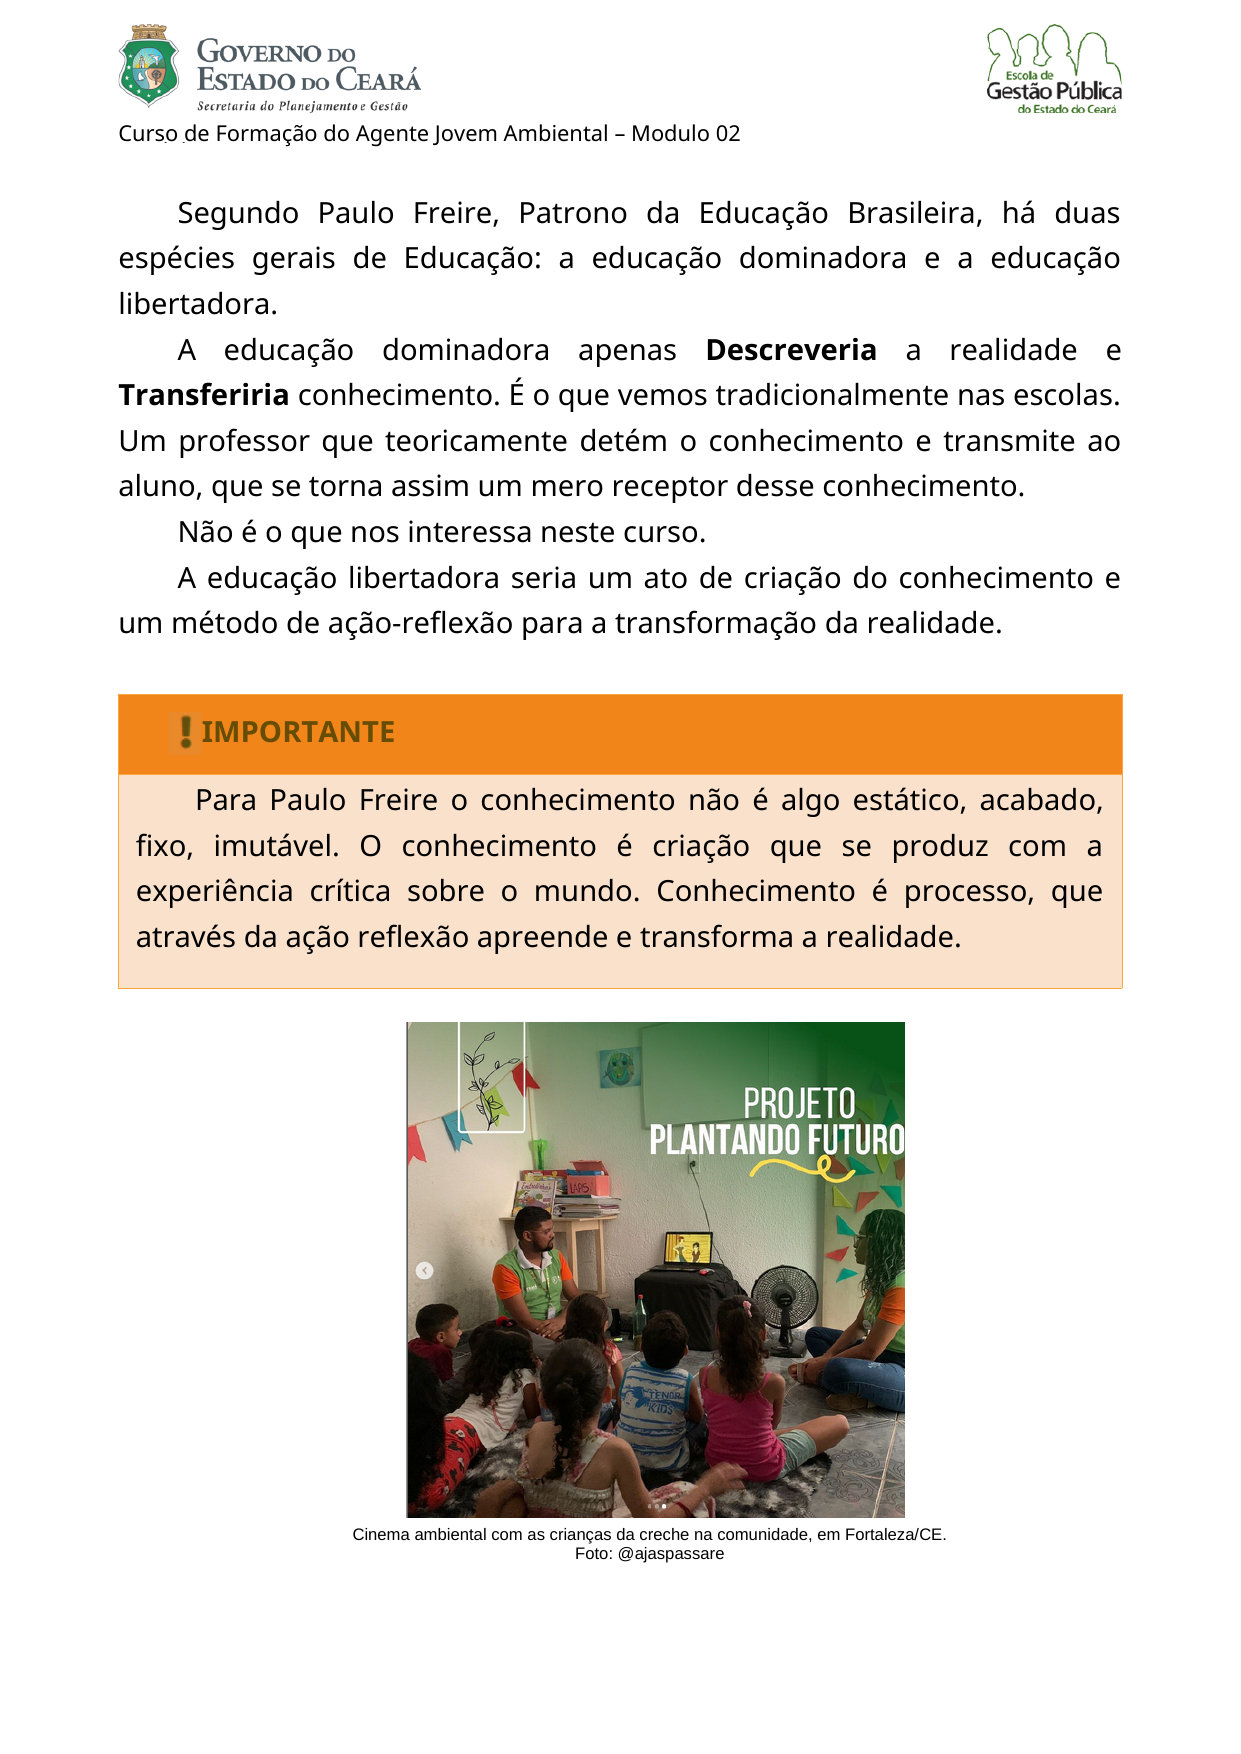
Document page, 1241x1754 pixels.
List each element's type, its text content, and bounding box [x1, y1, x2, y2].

text A educação libertadora seria um ato de criação do conhecimento e um método de ação-reflexão para a transformação da realidade. [118, 557, 1122, 642]
picture [168, 712, 202, 755]
table_header IMPORTANTE [119, 695, 1122, 774]
picture [406, 1022, 905, 1518]
text Cinema ambiental com as crianças da creche na comunidade, em Fortaleza/CE. [118, 1524, 1122, 1543]
text A educação dominadora apenas Descreveria a realidade e Transferiria conhecimento. É o que vemos tradicionalmente nas escolas. Um professor que teoricamente detém o conhecimento e transmite ao aluno, que se torna assim um mero receptor desse conhecimento. [118, 329, 1122, 505]
text Segundo Paulo Freire, Patrono da Educação Brasileira, há duas espécies gerais de Educação: a educação dominadora e a educação libertadora. [118, 192, 1122, 323]
text Não é o que nos interessa neste curso. [118, 511, 1122, 551]
picture [118, 24, 1122, 113]
text Foto: @ajaspassare [118, 1543, 1122, 1563]
table_cell Para Paulo Freire o conhecimento não é algo estático, acabado, fixo, imutável. O conhecimento é criação que se produz com a experiência crítica sobre o mundo. Conhecimento é processo, que através da ação reflexão apreende e transforma a realidade. [119, 775, 1122, 988]
